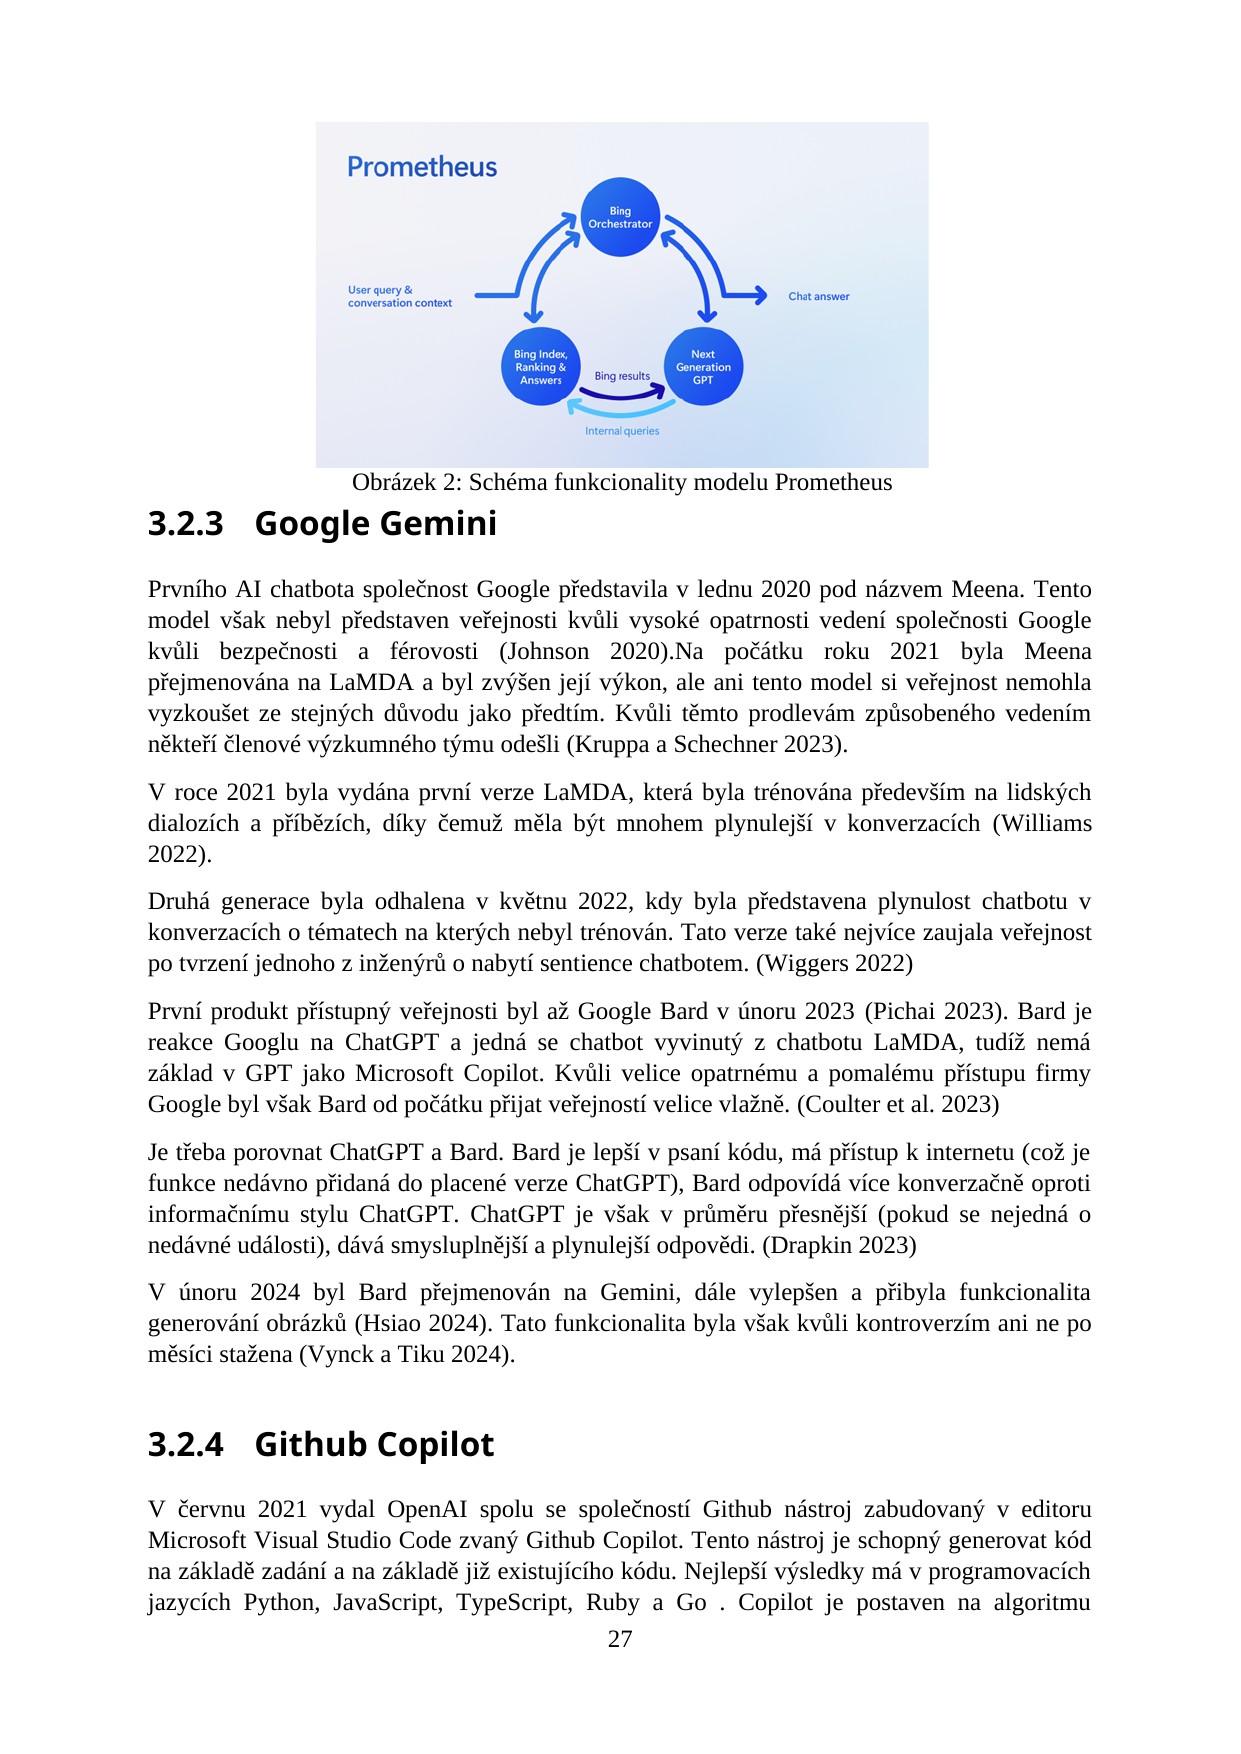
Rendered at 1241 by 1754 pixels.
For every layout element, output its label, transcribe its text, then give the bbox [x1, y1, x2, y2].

subtitle [316, 114, 929, 122]
picture [315, 122, 929, 468]
text Prvního AI chatbota společnost Google představila v lednu 2020 pod názvem Meena. Tento model však nebyl představen veřejnosti kvůli vysoké opatrnosti vedení společnosti Google kvůli bezpečnosti a férovosti (Johnson 2020).Na počátku roku 2021 byla Meena přejmenována na LaMDA a byl zvýšen její výkon, ale ani tento model si veřejnost nemohla vyzkoušet ze stejných důvodu jako předtím. Kvůli těmto prodlevám způsobeného vedením někteří členové výzkumného týmu odešli (Kruppa a Schechner 2023). [148, 574, 1092, 758]
text Druhá generace byla odhalena v květnu 2022, kdy byla představena plynulost chatbotu v konverzacích o tématech na kterých nebyl trénován. Tato verze také nejvíce zaujala veřejnost po tvrzení jednoho z inženýrů o nabytí sentience chatbotem. (Wiggers 2022) [148, 886, 1092, 977]
list Obrázek 2: Schéma funkcionality modelu Prometheus [316, 468, 929, 496]
text Je třeba porovnat ChatGPT a Bard. Bard je lepší v psaní kódu, má přístup k internetu (což je funkce nedávno přidaná do placené verze ChatGPT), Bard odpovídá více konverzačně oproti informačnímu stylu ChatGPT. ChatGPT je však v průměru přesnější (pokud se nejedná o nedávné události), dává smysluplnější a plynulejší odpovědi. (Drapkin 2023) [148, 1137, 1092, 1258]
subtitle Google Gemini [148, 130, 1092, 545]
text V červnu 2021 vydal OpenAI spolu se společností Github nástroj zabudovaný v editoru Microsoft Visual Studio Code zvaný Github Copilot. Tento nástroj je schopný generovat kód na základě zadání a na základě již existujícího kódu. Nejlepší výsledky má v programovacích jazycích Python, JavaScript, TypeScript, Ruby a Go . Copilot je postaven na algoritmu [148, 1494, 1092, 1616]
text V únoru 2024 byl Bard přejmenován na Gemini, dále vylepšen a přibyla funkcionalita generování obrázků (Hsiao 2024). Tato funkcionalita byla však kvůli kontroverzím ani ne po měsíci stažena (Vynck a Tiku 2024). [148, 1277, 1092, 1368]
text V roce 2021 byla vydána první verze LaMDA, která byla trénována především na lidských dialozích a příbězích, díky čemuž měla být mnohem plynulejší v konverzacích (Williams 2022). [148, 777, 1092, 867]
text První produkt přístupný veřejnosti byl až Google Bard v únoru 2023 (Pichai 2023). Bard je reakce Googlu na ChatGPT a jedná se chatbot vyvinutý z chatbotu LaMDA, tudíž nemá základ v GPT jako Microsoft Copilot. Kvůli velice opatrnému a pomalému přístupu firmy Google byl však Bard od počátku přijat veřejností velice vlažně. (Coulter et al. 2023) [148, 996, 1092, 1118]
subtitle Github Copilot [148, 1420, 1092, 1466]
